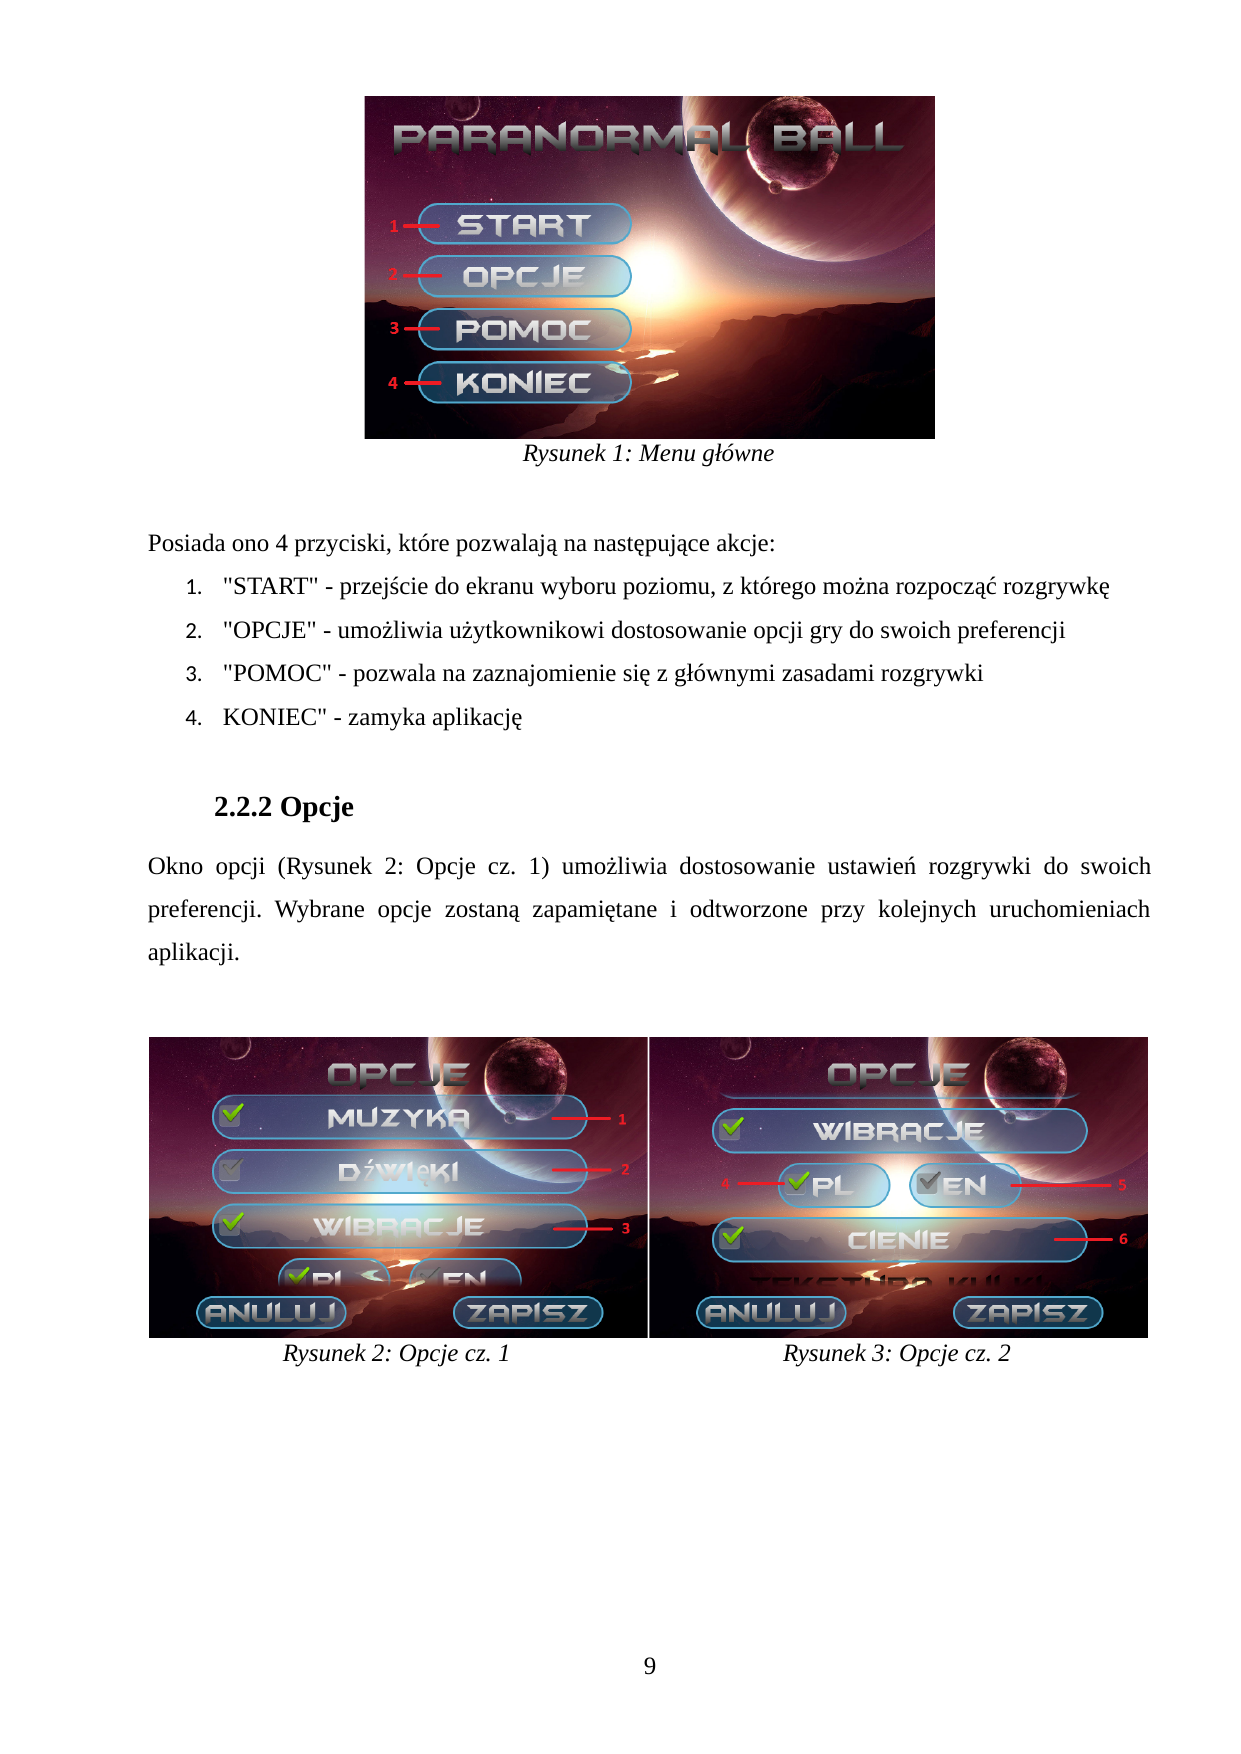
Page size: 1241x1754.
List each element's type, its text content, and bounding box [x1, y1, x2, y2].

picture [649, 1037, 1148, 1338]
text Posiada ono 4 przyciski, które pozwalają na następujące akcje: [148, 528, 1152, 557]
text Rysunek 1: Menu główne [366, 439, 933, 467]
text Okno opcji (Rysunek 2: Opcje cz. 1) umożliwia dostosowanie ustawień rozgrywki do swoich preferencji. Wybrane opcje zostaną zapamiętane i odtworzone przy kolejnych uruchomieniach aplikacji. [148, 851, 1152, 966]
picture [149, 1037, 648, 1338]
text Rysunek 3: Opcje cz. 2 [649, 1338, 1146, 1366]
list KONIEC" - zamyka aplikację [185, 702, 1152, 731]
list "START" - przejście do ekranu wyboru poziomu, z którego można rozpocząć rozgrywkę [185, 571, 1152, 601]
list "OPCJE" - umożliwia użytkownikowi dostosowanie opcji gry do swoich preferencji [185, 615, 1152, 644]
picture [364, 96, 935, 439]
text Rysunek 2: Opcje cz. 1 [149, 1338, 646, 1366]
subtitle Opcje [207, 789, 1152, 822]
list "POMOC" - pozwala na zaznajomienie się z głównymi zasadami rozgrywki [185, 658, 1152, 688]
